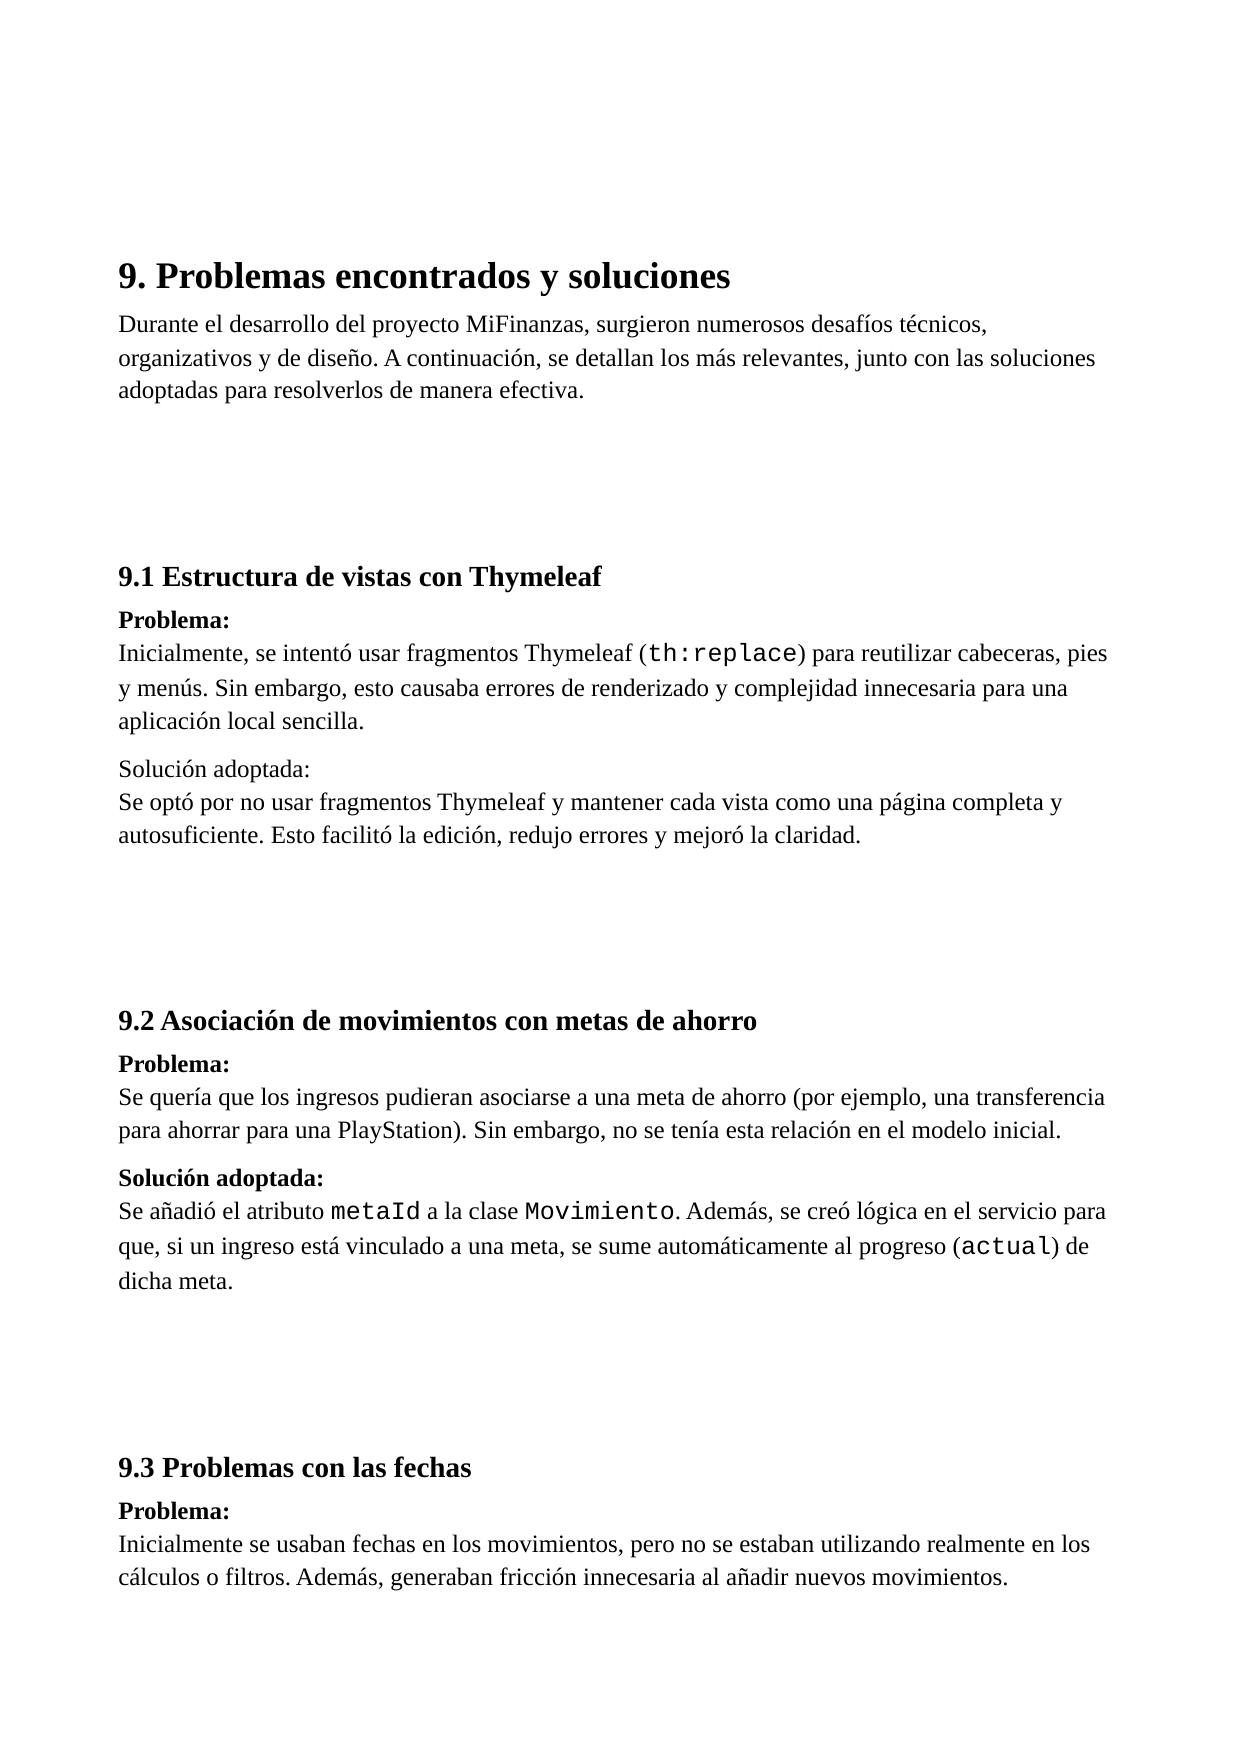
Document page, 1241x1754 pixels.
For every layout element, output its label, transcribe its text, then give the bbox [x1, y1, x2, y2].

subtitle 9.3 Problemas con las fechas [118, 1450, 1122, 1483]
text Problema: Se quería que los ingresos pudieran asociarse a una meta de ahorro (por ejemplo, una transferencia para ahorrar para una PlayStation). Sin embargo, no se tenía esta relación en el modelo inicial. [118, 1049, 1122, 1144]
subtitle 9.2 Asociación de movimientos con metas de ahorro [118, 1003, 1122, 1037]
subtitle 9.1 Estructura de vistas con Thymeleaf [118, 559, 1122, 593]
subtitle 9. Problemas encontrados y soluciones [118, 254, 1122, 297]
text Durante el desarrollo del proyecto MiFinanzas, surgieron numerosos desafíos técnicos, organizativos y de diseño. A continuación, se detallan los más relevantes, junto con las soluciones adoptadas para resolverlos de manera efectiva. [118, 309, 1122, 404]
text Solución adoptada: Se optó por no usar fragmentos Thymeleaf y mantener cada vista como una página completa y autosuficiente. Esto facilitó la edición, redujo errores y mejoró la claridad. [118, 754, 1122, 849]
text Problema: Inicialmente se usaban fechas en los movimientos, pero no se estaban utilizando realmente en los cálculos o filtros. Además, generaban fricción innecesaria al añadir nuevos movimientos. [118, 1496, 1122, 1591]
text Solución adoptada: Se añadió el atributo metaId a la clase Movimiento. Además, se creó lógica en el servicio para que, si un ingreso está vinculado a una meta, se sume automáticamente al progreso (actual) de dicha meta. [118, 1163, 1122, 1295]
text Problema: Inicialmente, se intentó usar fragmentos Thymeleaf (th:replace) para reutilizar cabeceras, pies y menús. Sin embargo, esto causaba errores de renderizado y complejidad innecesaria para una aplicación local sencilla. [118, 605, 1122, 735]
